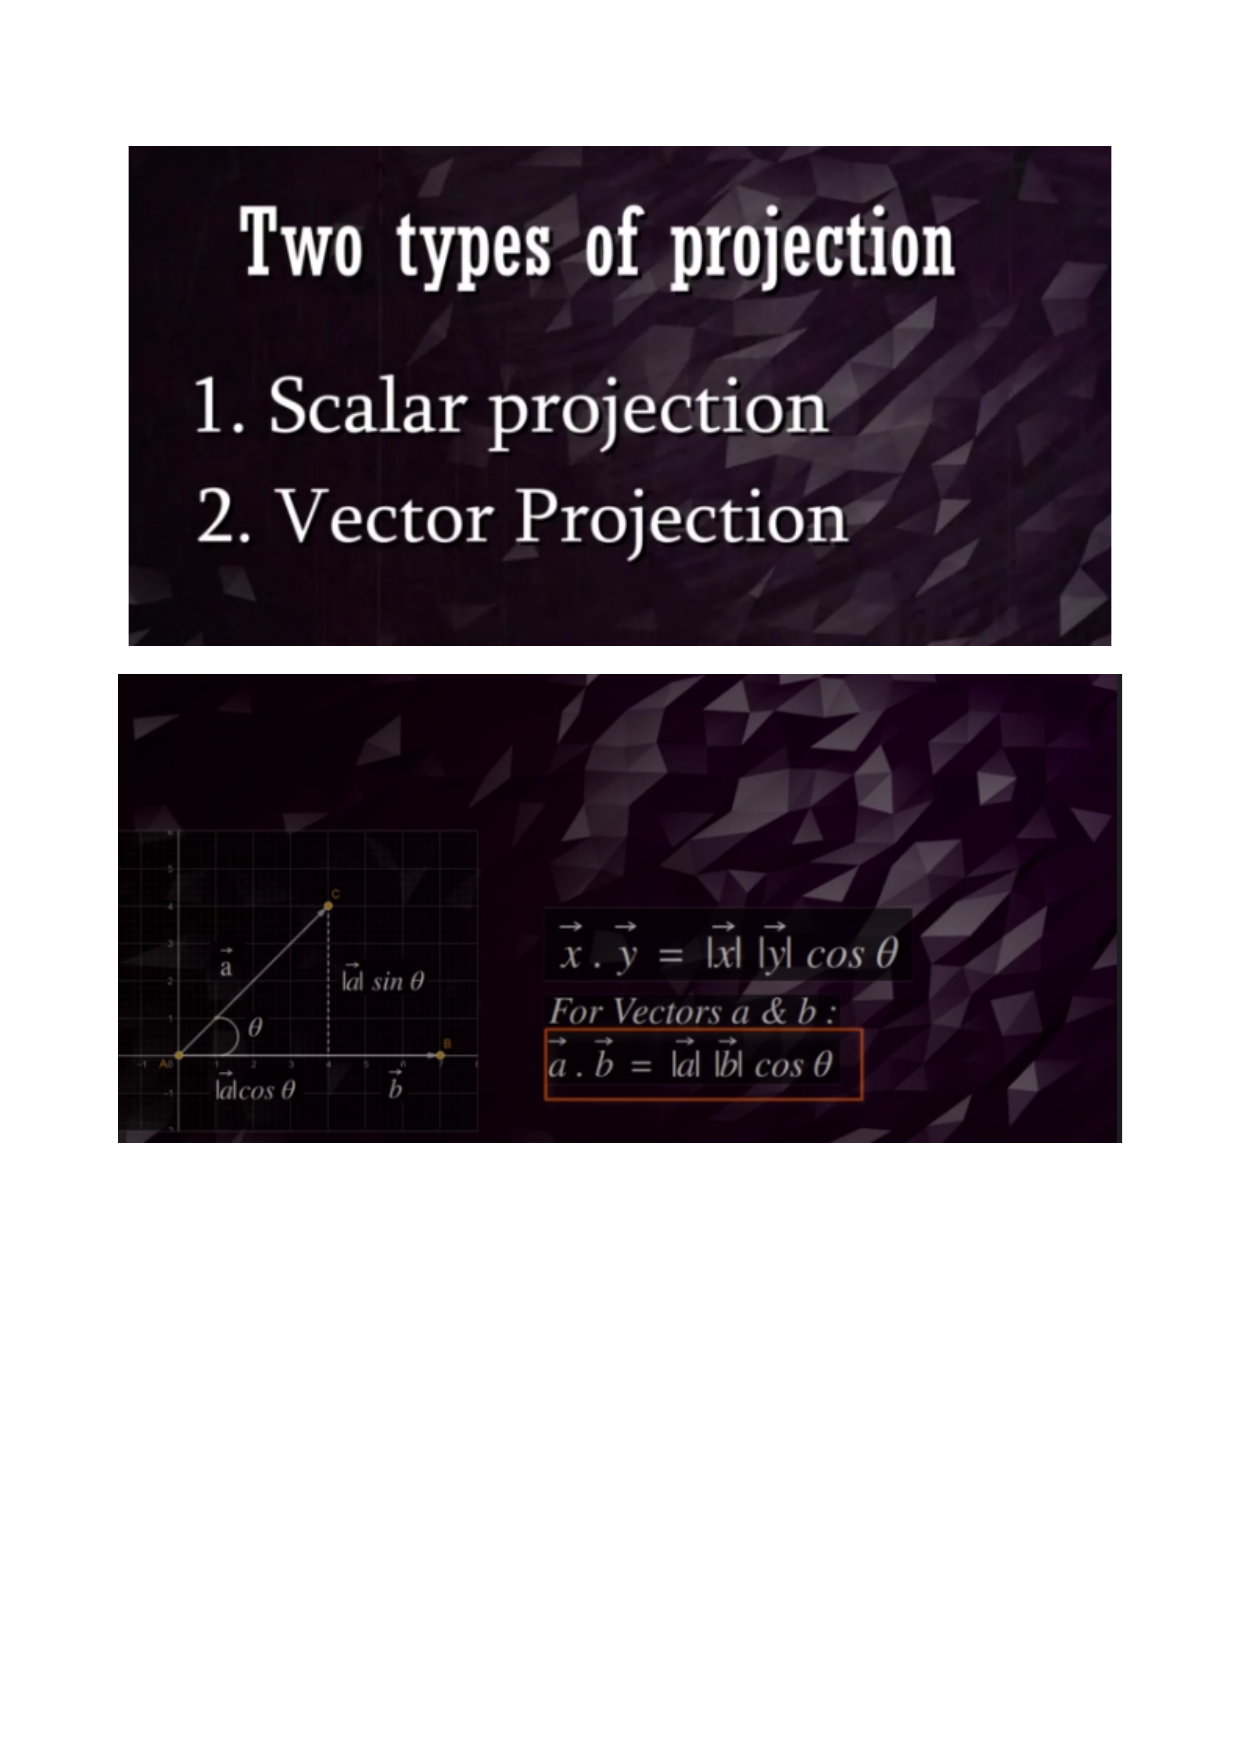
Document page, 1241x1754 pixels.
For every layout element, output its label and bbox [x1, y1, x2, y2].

picture [128, 146, 1112, 646]
picture [118, 674, 1123, 1143]
